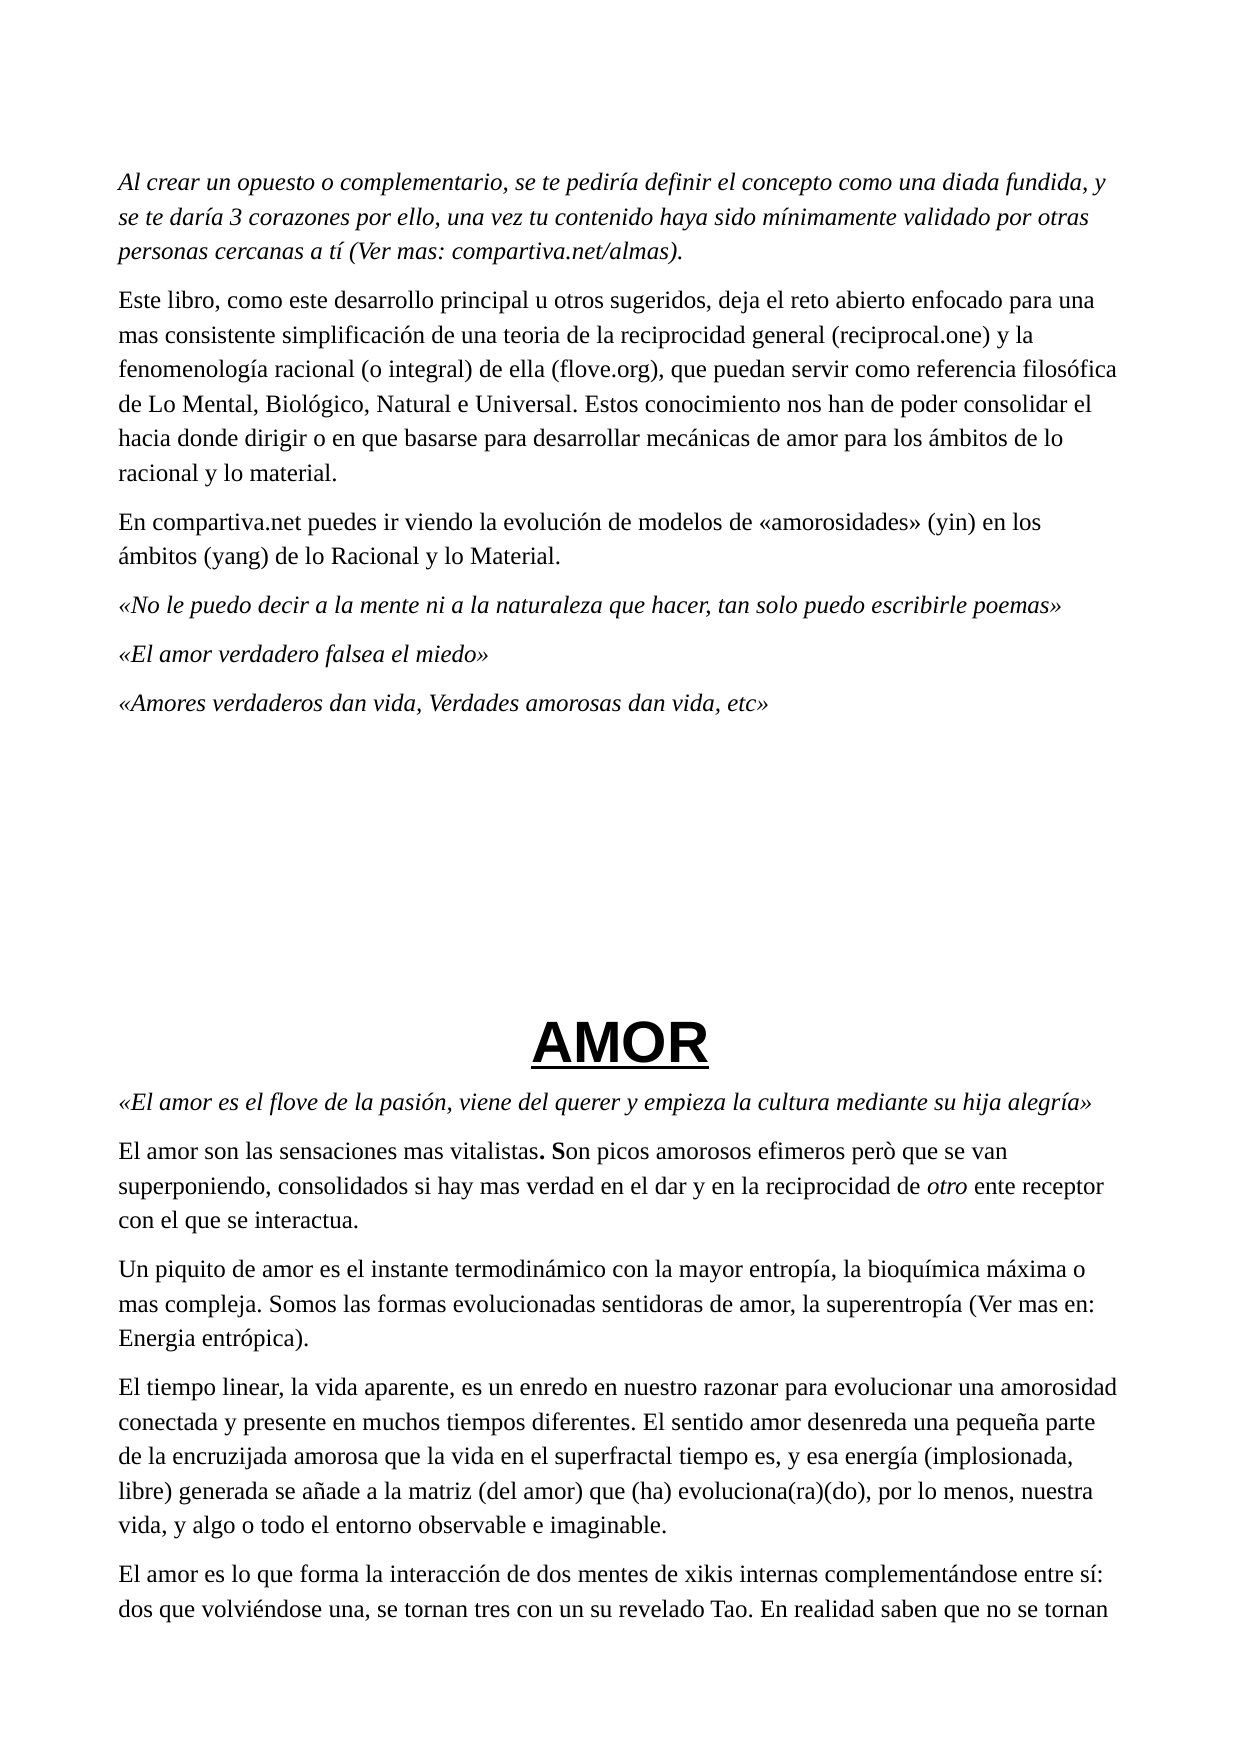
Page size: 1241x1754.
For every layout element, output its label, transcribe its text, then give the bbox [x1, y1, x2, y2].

text En compartiva.net puedes ir viendo la evolución de modelos de «amorosidades» (yin) en los ámbitos (yang) de lo Racional y lo Material. [118, 507, 1122, 570]
text «El amor verdadero falsea el miedo» [118, 639, 1122, 668]
text «Amores verdaderos dan vida, Verdades amorosas dan vida, etc» [118, 688, 1122, 717]
text Este libro, como este desarrollo principal u otros sugeridos, deja el reto abierto enfocado para una mas consistente simplificación de una teoria de la reciprocidad general (reciprocal.one) y la fenomenología racional (o integral) de ella (flove.org), que puedan servir como referencia filosófica de Lo Mental, Biológico, Natural e Universal. Estos conocimiento nos han de poder consolidar el hacia donde dirigir o en que basarse para desarrollar mecánicas de amor para los ámbitos de lo racional y lo material. [118, 285, 1122, 486]
text «El amor es el flove de la pasión, viene del querer y empieza la cultura mediante su hija alegría» [118, 1087, 1122, 1116]
text Al crear un opuesto o complementario, se te pediría definir el concepto como una diada fundida, y se te daría 3 corazones por ello, una vez tu contenido haya sido mínimamente validado por otras personas cercanas a tí (Ver mas: compartiva.net/almas). [118, 167, 1122, 265]
text El tiempo linear, la vida aparente, es un enredo en nuestro razonar para evolucionar una amorosidad conectada y presente en muchos tiempos diferentes. El sentido amor desenreda una pequeña parte de la encruzijada amorosa que la vida en el superfractal tiempo es, y esa energía (implosionada, libre) generada se añade a la matriz (del amor) que (ha) evoluciona(ra)(do), por lo menos, nuestra vida, y algo o todo el entorno observable e imaginable. [118, 1372, 1122, 1539]
text Un piquito de amor es el instante termodinámico con la mayor entropía, la bioquímica máxima o mas compleja. Somos las formas evolucionadas sentidoras de amor, la superentropía (Ver mas en: Energia entrópica). [118, 1254, 1122, 1352]
text El amor es lo que forma la interacción de dos mentes de xikis internas complementándose entre sí: dos que volviéndose una, se tornan tres con un su revelado Tao. En realidad saben que no se tornan [118, 1559, 1122, 1623]
text El amor son las sensaciones mas vitalistas. Son picos amorosos efimeros però que se van superponiendo, consolidados si hay mas verdad en el dar y en la reciprocidad de otro ente receptor con el que se interactua. [118, 1136, 1122, 1234]
text «No le puedo decir a la mente ni a la naturaleza que hacer, tan solo puedo escribirle poemas» [118, 590, 1122, 619]
subtitle AMOR [118, 1008, 1122, 1075]
